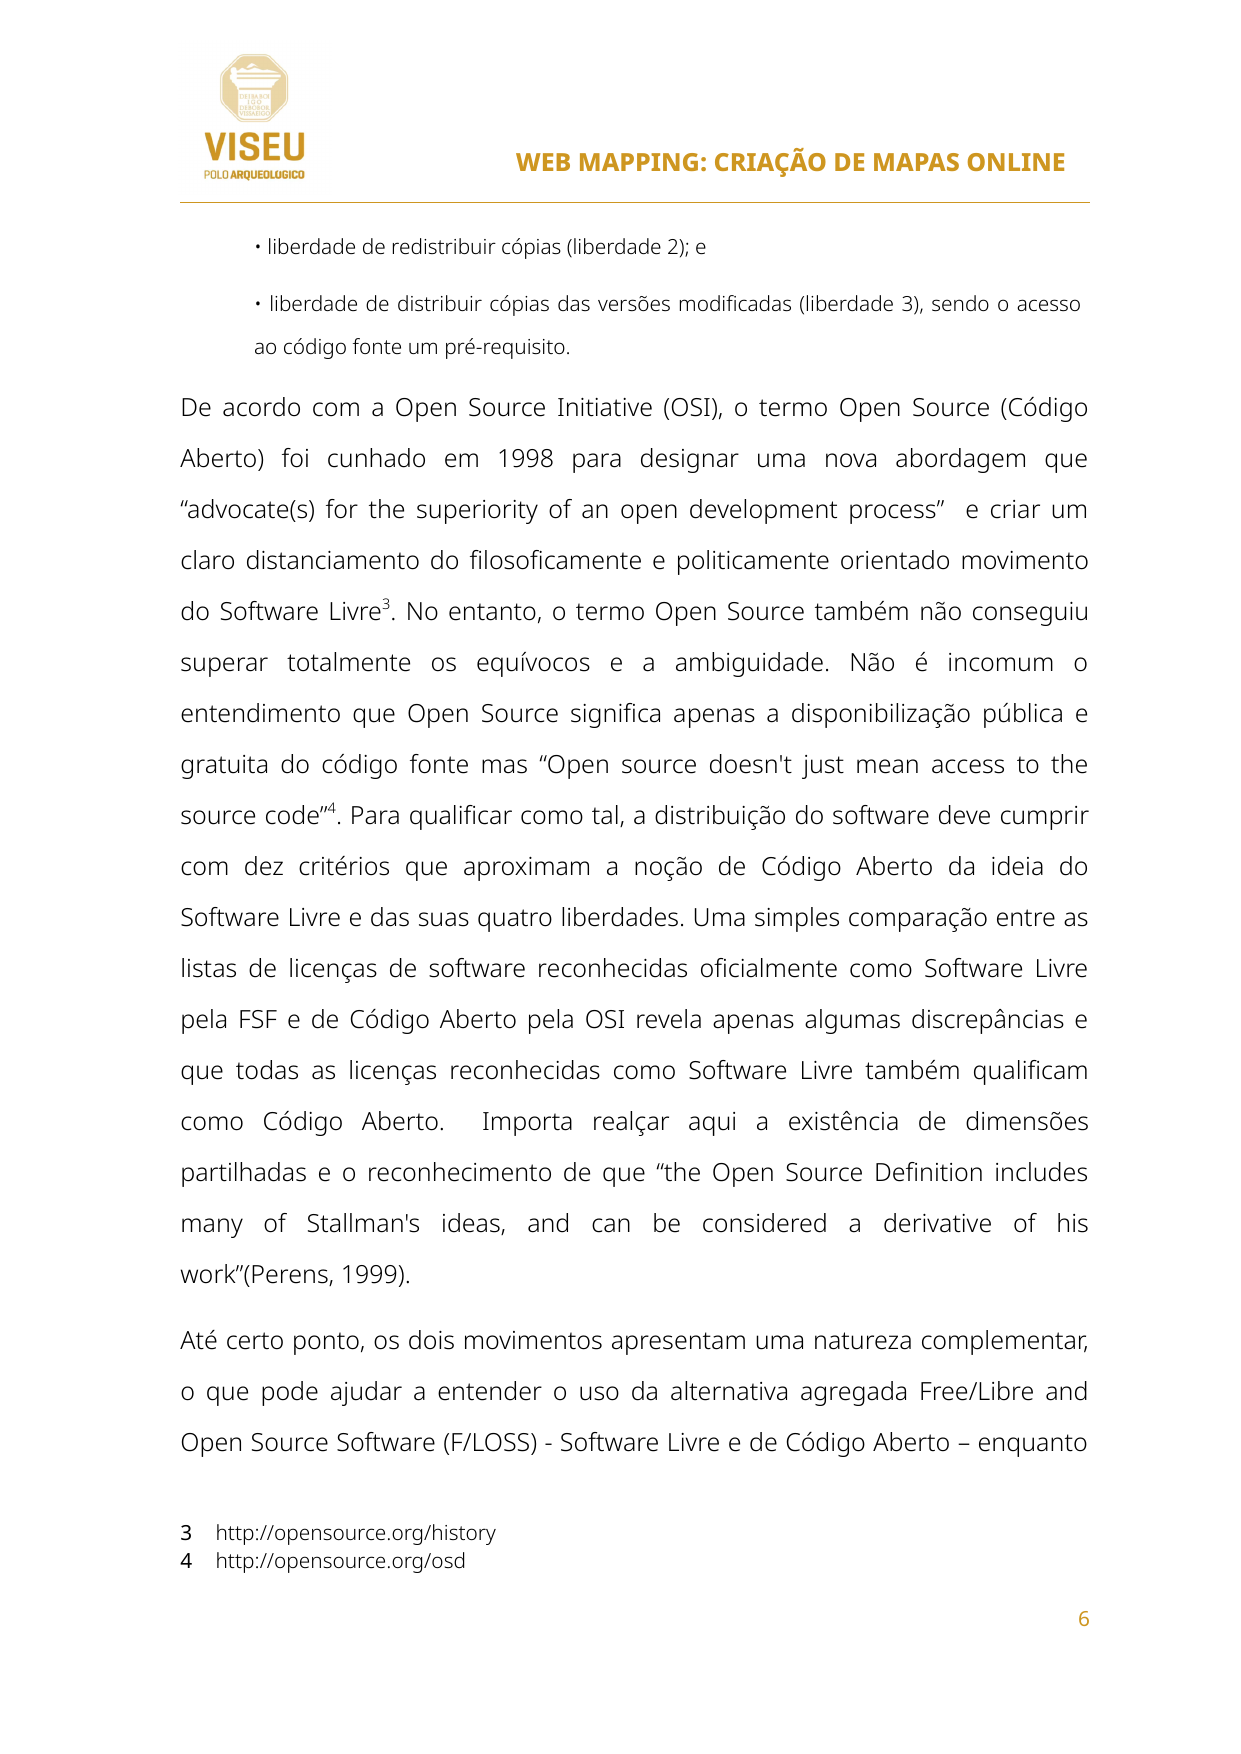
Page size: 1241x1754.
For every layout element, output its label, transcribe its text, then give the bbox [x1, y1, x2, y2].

text http://opensource.org/osd [180, 1547, 1090, 1575]
text Até certo ponto, os dois movimentos apresentam uma natureza complementar, o que pode ajudar a entender o uso da alternativa agregada Free/Libre and Open Source Software (F/LOSS) - Software Livre e de Código Aberto – enquanto [180, 1323, 1090, 1459]
text http://opensource.org/history [180, 1518, 1090, 1547]
text • liberdade de redistribuir cópias (liberdade 2); e [180, 232, 1090, 261]
text • liberdade de distribuir cópias das versões modificadas (liberdade 3), sendo o acesso ao código fonte um pré-requisito. [180, 289, 1090, 361]
text De acordo com a Open Source Initiative (OSI), o termo Open Source (Código Aberto) foi cunhado em 1998 para designar uma nova abordagem que “advocate(s) for the superiority of an open development process” e criar um claro distanciamento do filosoficamente e politicamente orientado movimento do Software Livre. No entanto, o termo Open Source também não conseguiu superar totalmente os equívocos e a ambiguidade. Não é incomum o entendimento que Open Source significa apenas a disponibilização pública e gratuita do código fonte mas “Open source doesn't just mean access to the source code”. Para qualificar como tal, a distribuição do software deve cumprir com dez critérios que aproximam a noção de Código Aberto da ideia do Software Livre e das suas quatro liberdades. Uma simples comparação entre as listas de licenças de software reconhecidas oficialmente como Software Livre pela FSF e de Código Aberto pela OSI revela apenas algumas discrepâncias e que todas as licenças reconhecidas como Software Livre também qualificam como Código Aberto. Importa realçar aqui a existência de dimensões partilhadas e o reconhecimento de que “the Open Source Definition includes many of Stallman's ideas, and can be considered a derivative of his work”(Perens, 1999). [180, 389, 1090, 1291]
